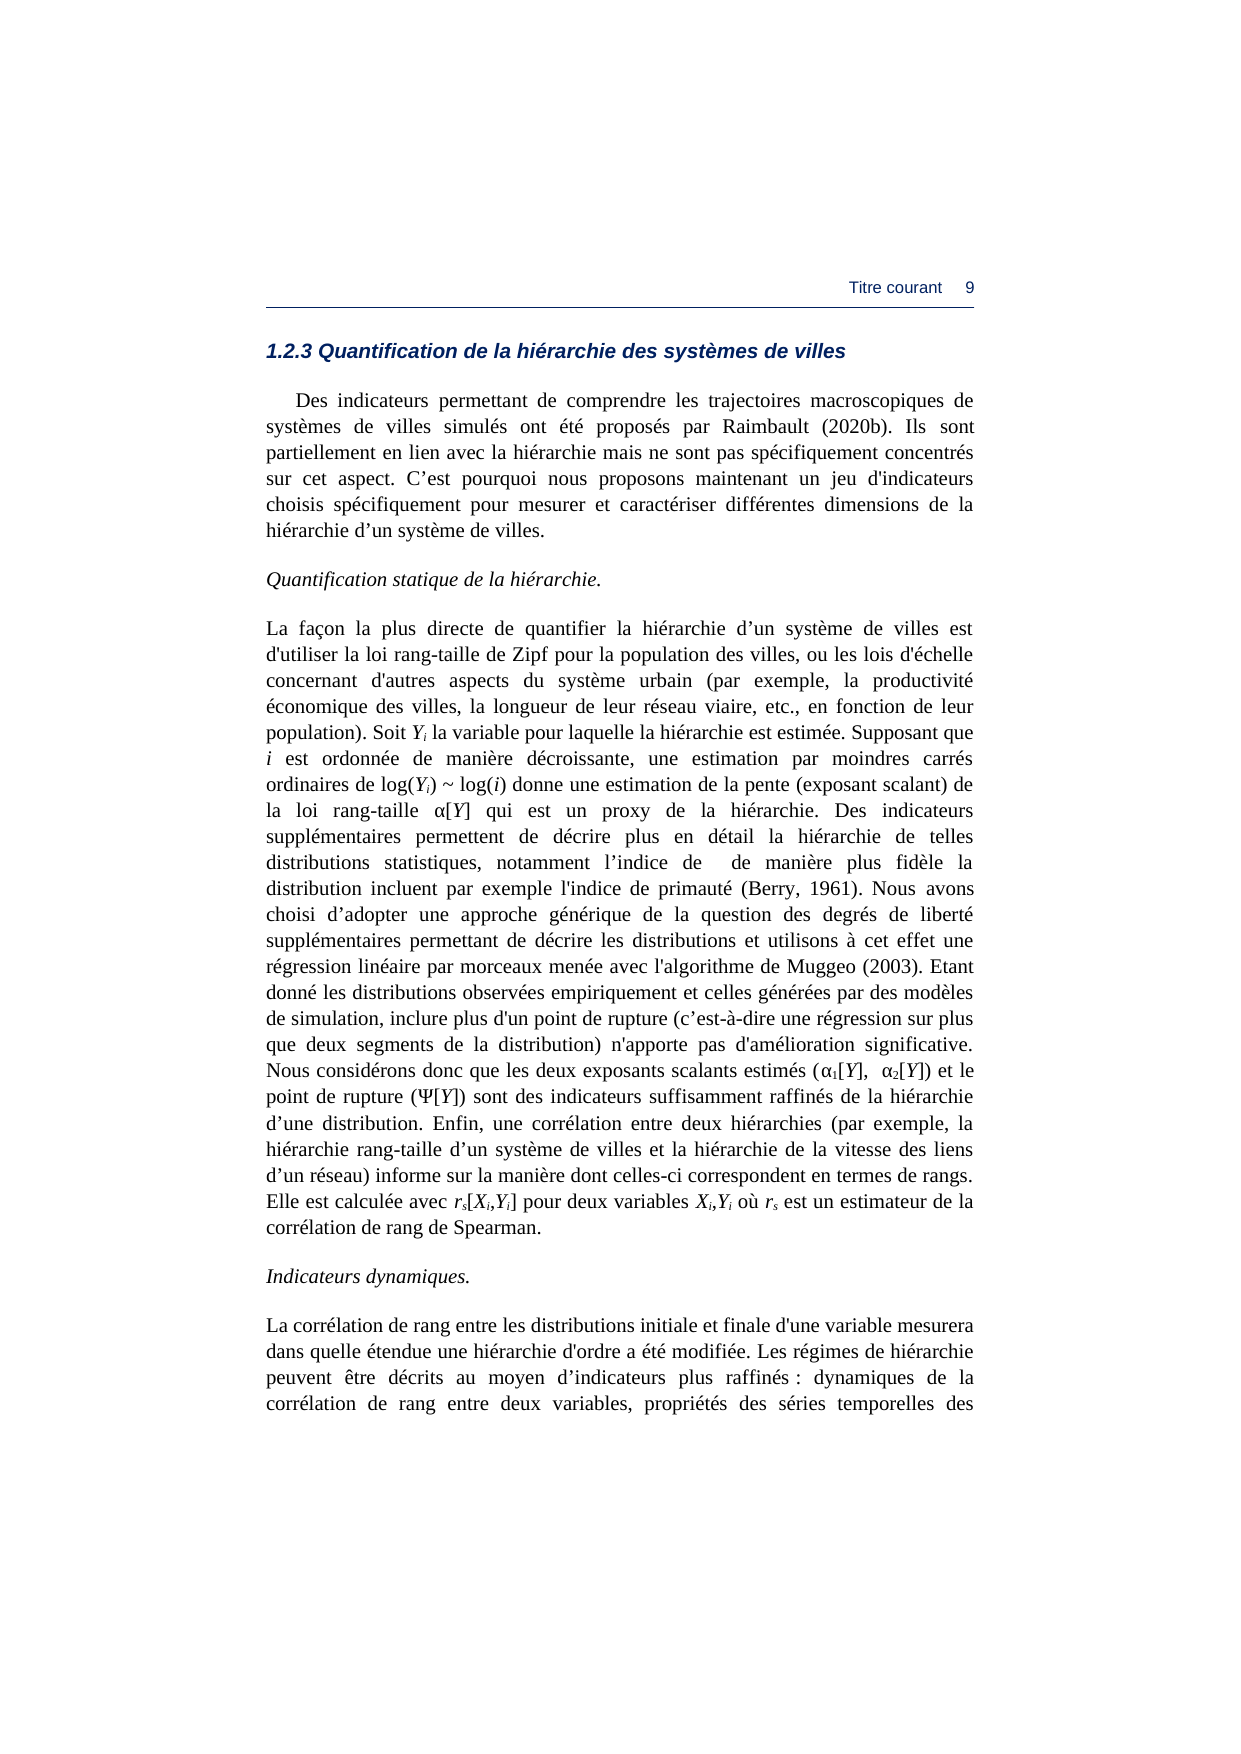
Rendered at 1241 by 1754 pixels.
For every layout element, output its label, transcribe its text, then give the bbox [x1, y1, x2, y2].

text Quantification statique de la hiérarchie. [266, 565, 974, 591]
text Indicateurs dynamiques. [266, 1262, 974, 1288]
text Des indicateurs permettant de comprendre les trajectoires macroscopiques de systèmes de villes simulés ont été proposés par Raimbault (2020b). Ils sont partiellement en lien avec la hiérarchie mais ne sont pas spécifiquement concentrés sur cet aspect. C’est pourquoi nous proposons maintenant un jeu d'indicateurs choisis spécifiquement pour mesurer et caractériser différentes dimensions de la hiérarchie d’un système de villes. [266, 386, 974, 542]
text La façon la plus directe de quantifier la hiérarchie d’un système de villes est d'utiliser la loi rang-taille de Zipf pour la population des villes, ou les lois d'échelle concernant d'autres aspects du système urbain (par exemple, la productivité économique des villes, la longueur de leur réseau viaire, etc., en fonction de leur population). Soit Yi la variable pour laquelle la hiérarchie est estimée. Supposant que i est ordonnée de manière décroissante, une estimation par moindres carrés ordinaires de log(Yi) ~ log(i) donne une estimation de la pente (exposant scalant) de la loi rang-taille α[Y] qui est un proxy de la hiérarchie. Des indicateurs supplémentaires permettent de décrire plus en détail la hiérarchie de telles distributions statistiques, notamment l’indice de de manière plus fidèle la distribution incluent par exemple l'indice de primauté (Berry, 1961). Nous avons choisi d’adopter une approche générique de la question des degrés de liberté supplémentaires permettant de décrire les distributions et utilisons à cet effet une régression linéaire par morceaux menée avec l'algorithme de Muggeo (2003). Etant donné les distributions observées empiriquement et celles générées par des modèles de simulation, inclure plus d'un point de rupture (c’est-à-dire une régression sur plus que deux segments de la distribution) n'apporte pas d'amélioration significative. Nous considérons donc que les deux exposants scalants estimés (α1[Y], α2[Y]) et le point de rupture (Ψ[Y]) sont des indicateurs suffisamment raffinés de la hiérarchie d’une distribution. Enfin, une corrélation entre deux hiérarchies (par exemple, la hiérarchie rang-taille d’un système de villes et la hiérarchie de la vitesse des liens d’un réseau) informe sur la manière dont celles-ci correspondent en termes de rangs. Elle est calculée avec rs[Xi,Yi] pour deux variables Xi,Yi où rs est un estimateur de la corrélation de rang de Spearman. [266, 614, 974, 1239]
subtitle 1.2.3 Quantification de la hiérarchie des systèmes de villes [266, 337, 974, 363]
text La corrélation de rang entre les distributions initiale et finale d'une variable mesurera dans quelle étendue une hiérarchie d'ordre a été modifiée. Les régimes de hiérarchie peuvent être décrits au moyen d’indicateurs plus raffinés : dynamiques de la corrélation de rang entre deux variables, propriétés des séries temporelles des [266, 1311, 974, 1415]
